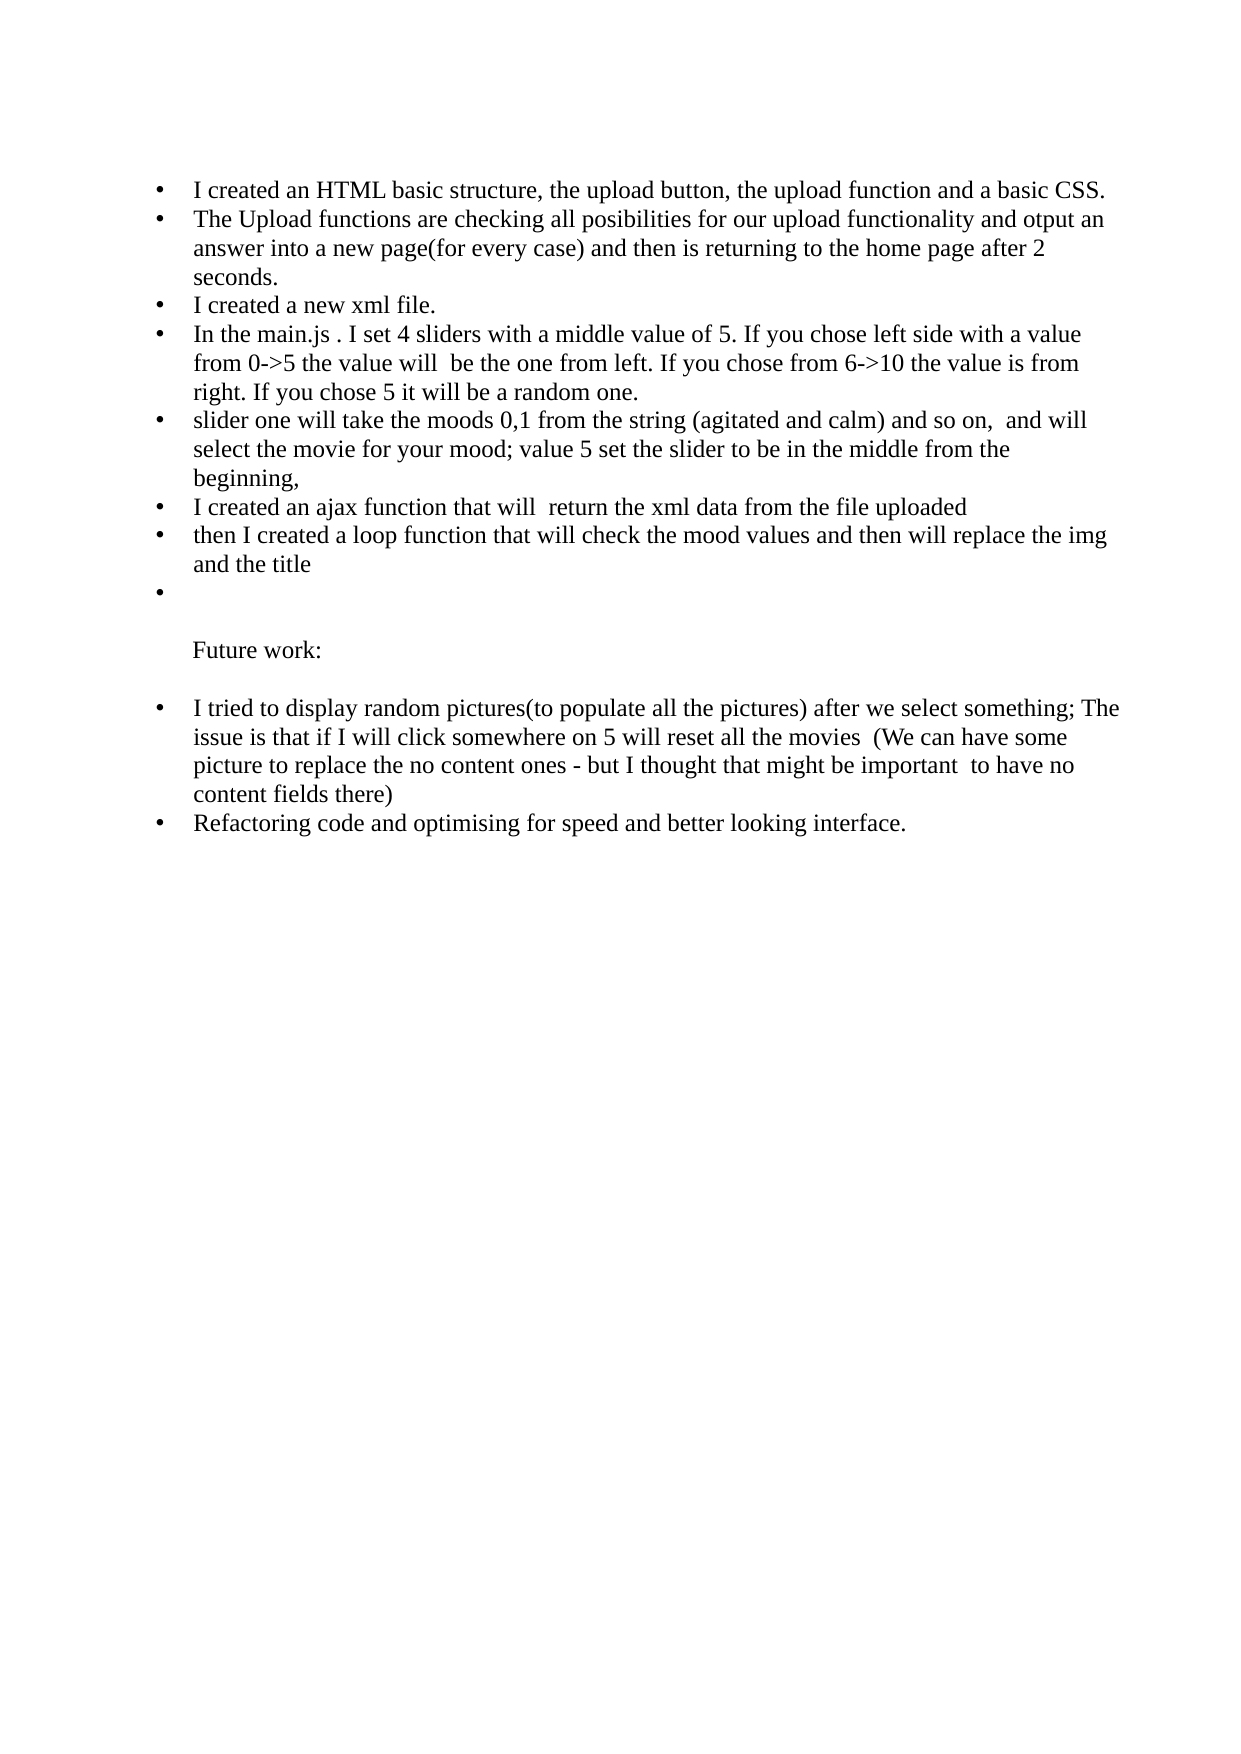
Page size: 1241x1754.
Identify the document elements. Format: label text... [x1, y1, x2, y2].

list Refactoring code and optimising for speed and better looking interface. [156, 808, 1122, 837]
list I created an ajax function that will return the xml data from the file uploaded [156, 492, 1122, 521]
text Future work: [118, 636, 1122, 664]
list then I created a loop function that will check the mood values and then will replace the img and the title [156, 521, 1122, 578]
list I created a new xml file. [156, 291, 1122, 319]
list I created an HTML basic structure, the upload button, the upload function and a basic CSS. [156, 176, 1122, 204]
list In the main.js . I set 4 sliders with a middle value of 5. If you chose left side with a value from 0->5 the value will be the one from left. If you chose from 6->10 the value is from right. If you chose 5 it will be a random one. [156, 319, 1122, 406]
list slider one will take the moods 0,1 from the string (agitated and calm) and so on, and will select the movie for your mood; value 5 set the slider to be in the middle from the beginning, [156, 406, 1122, 492]
list I tried to display random pictures(to populate all the pictures) after we select something; The issue is that if I will click somewhere on 5 will reset all the movies (We can have some picture to replace the no content ones - but I thought that might be important to have no content fields there) [156, 693, 1122, 808]
list The Upload functions are checking all posibilities for our upload functionality and otput an answer into a new page(for every case) and then is returning to the home page after 2 seconds. [156, 204, 1122, 291]
